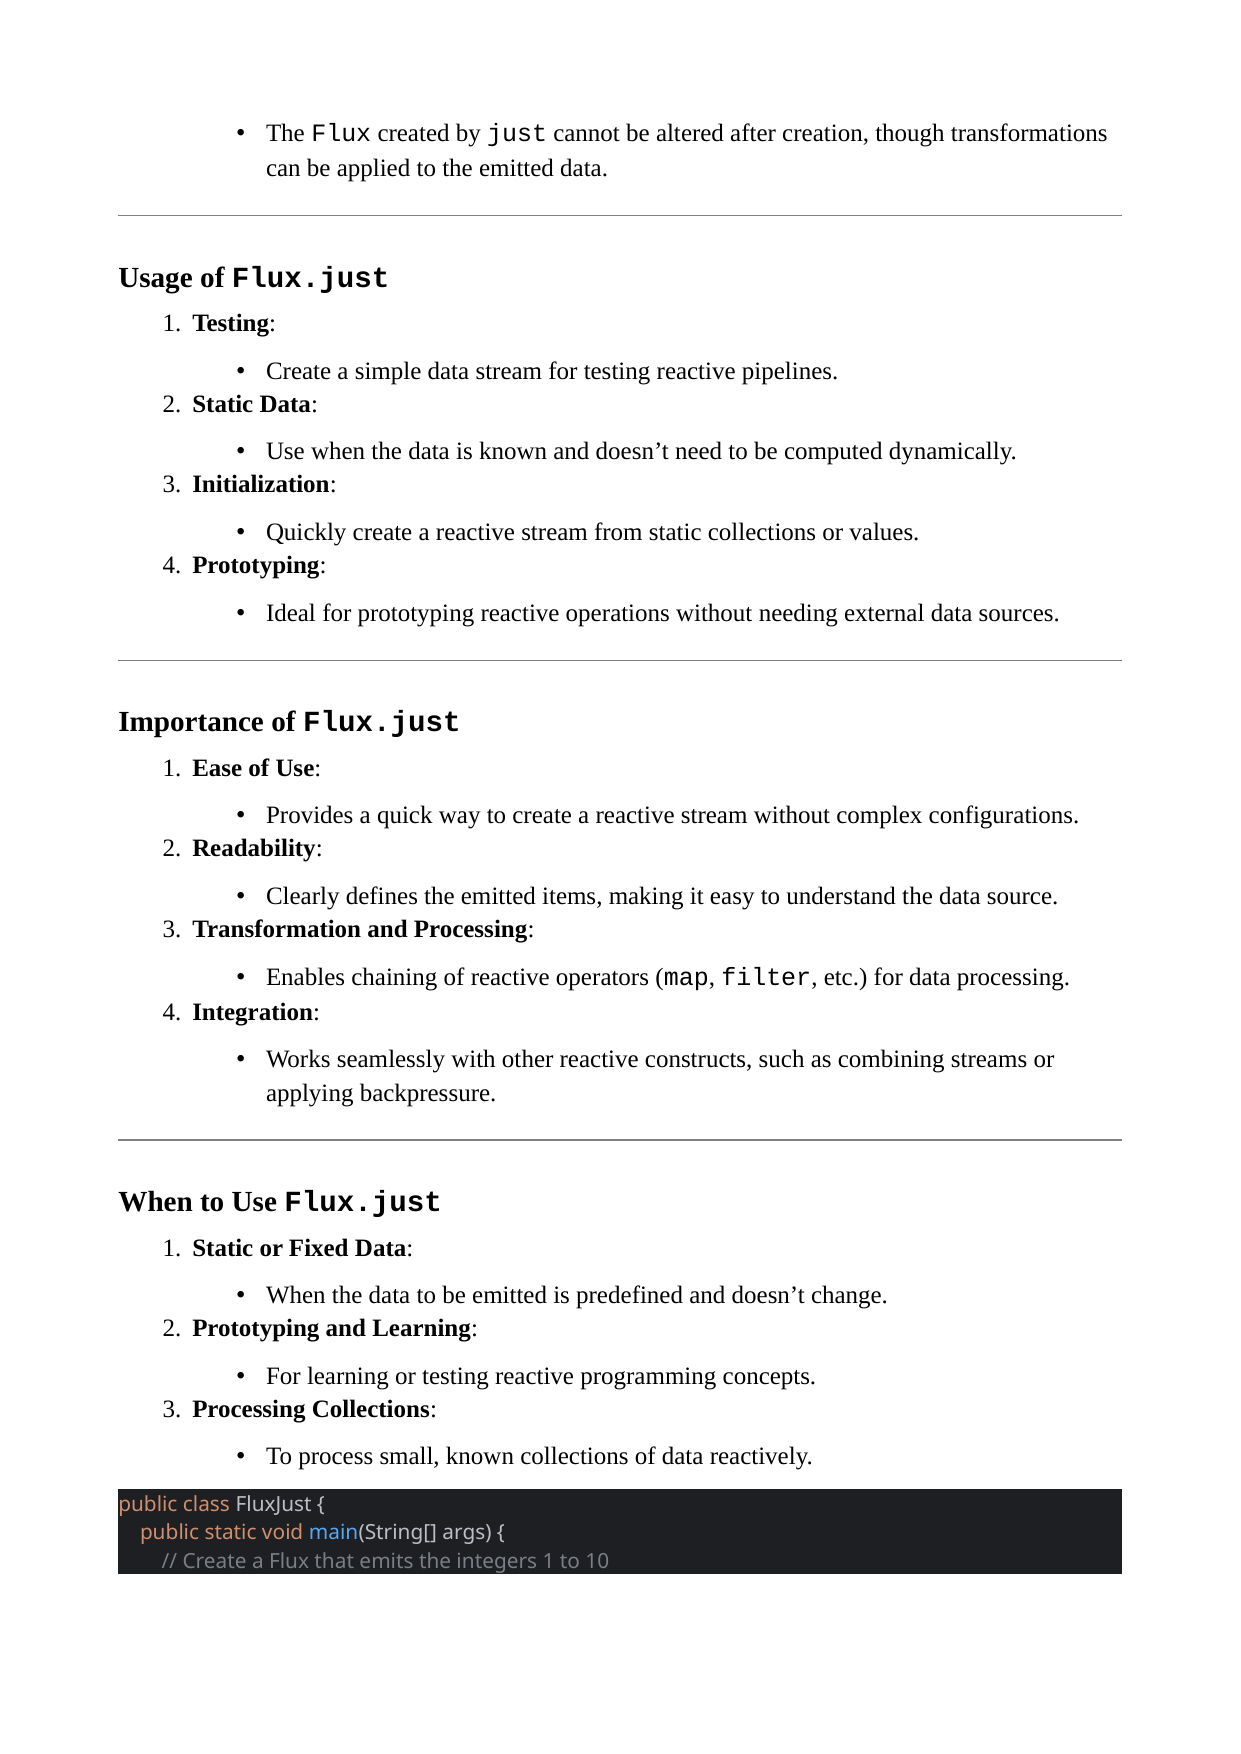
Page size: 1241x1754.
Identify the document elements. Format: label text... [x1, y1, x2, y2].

subtitle When to Use Flux.just [118, 1184, 1122, 1220]
list To process small, known collections of data reactively. [236, 1441, 1122, 1470]
subtitle Importance of Flux.just [118, 704, 1122, 740]
list Use when the data is known and doesn’t need to be computed dynamically. [236, 436, 1122, 465]
list Initialization: [162, 469, 1122, 498]
list Clearly defines the emitted items, making it easy to understand the data source. [236, 881, 1122, 910]
list When the data to be emitted is predefined and doesn’t change. [236, 1280, 1122, 1309]
text public class FluxJust { public static void main(String[] args) { // Create a Flux that emits the integers 1 to 10 [118, 1489, 1122, 1574]
list Readability: [162, 833, 1122, 862]
list Transformation and Processing: [162, 914, 1122, 943]
list Prototyping: [162, 550, 1122, 579]
list Prototyping and Learning: [162, 1313, 1122, 1342]
list Quickly create a reactive stream from static collections or values. [236, 517, 1122, 546]
list Testing: [162, 308, 1122, 337]
list Create a simple data stream for testing reactive pipelines. [236, 356, 1122, 384]
list Enables chaining of reactive operators (map, filter, etc.) for data processing. [236, 962, 1122, 992]
list Ease of Use: [162, 753, 1122, 781]
list For learning or testing reactive programming concepts. [236, 1361, 1122, 1389]
list Provides a quick way to create a reactive stream without complex configurations. [236, 800, 1122, 829]
subtitle Usage of Flux.just [118, 260, 1122, 296]
list Static or Fixed Data: [162, 1233, 1122, 1261]
list The Flux created by just cannot be altered after creation, though transformations can be applied to the emitted data. [236, 118, 1122, 182]
list Ideal for prototyping reactive operations without needing external data sources. [236, 598, 1122, 626]
list Static Data: [162, 389, 1122, 418]
list Works seamlessly with other reactive constructs, such as combining streams or applying backpressure. [236, 1044, 1122, 1106]
list Processing Collections: [162, 1394, 1122, 1423]
list Integration: [162, 997, 1122, 1026]
